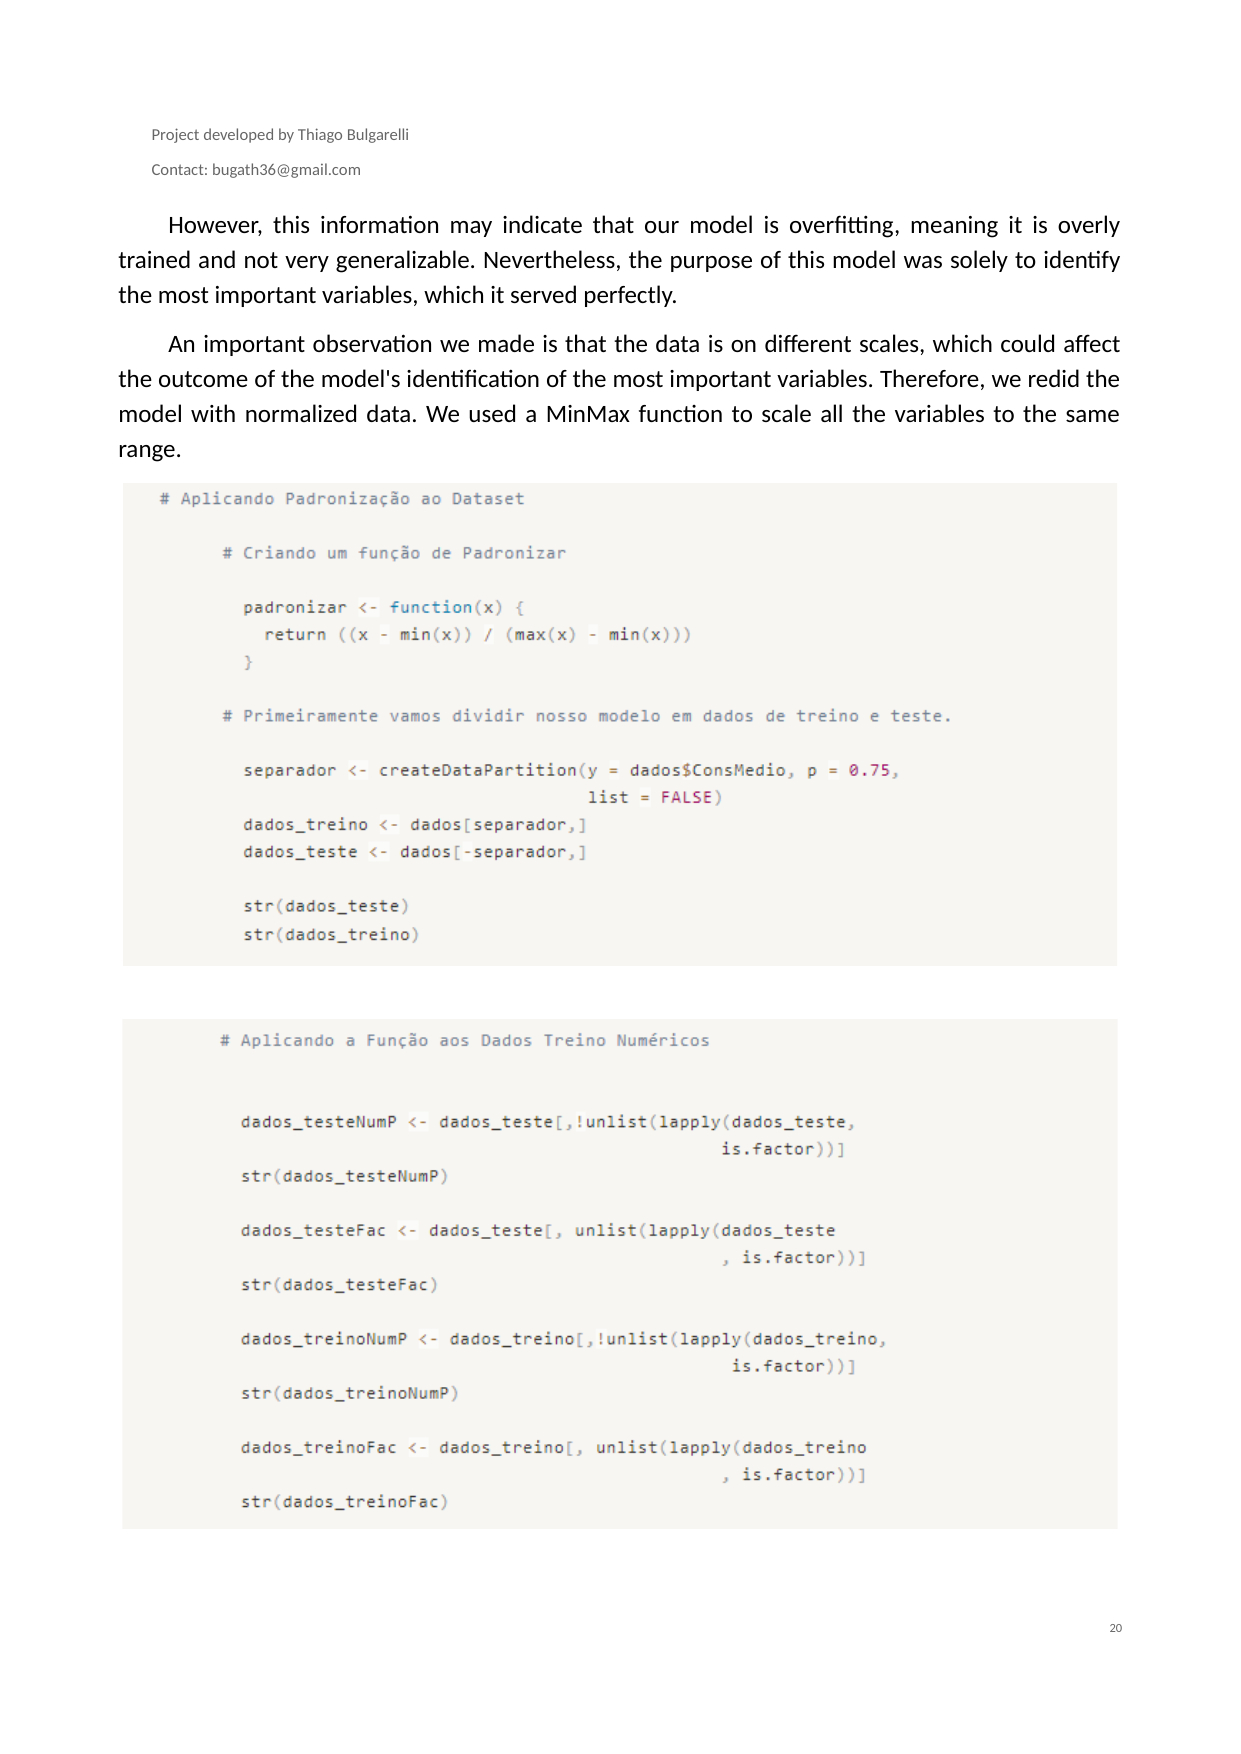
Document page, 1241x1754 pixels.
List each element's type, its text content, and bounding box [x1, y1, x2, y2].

picture [123, 483, 1118, 966]
text An important observation we made is that the data is on different scales, which could affect the outcome of the model's identification of the most important variables. Therefore, we redid the model with normalized data. We used a MinMax function to scale all the variables to the same range. [118, 329, 1122, 464]
text However, this information may indicate that our model is overfitting, meaning it is overly trained and not very generalizable. Nevertheless, the purpose of this model was solely to identify the most important variables, which it served perfectly. [118, 209, 1122, 309]
picture [122, 1019, 1118, 1529]
